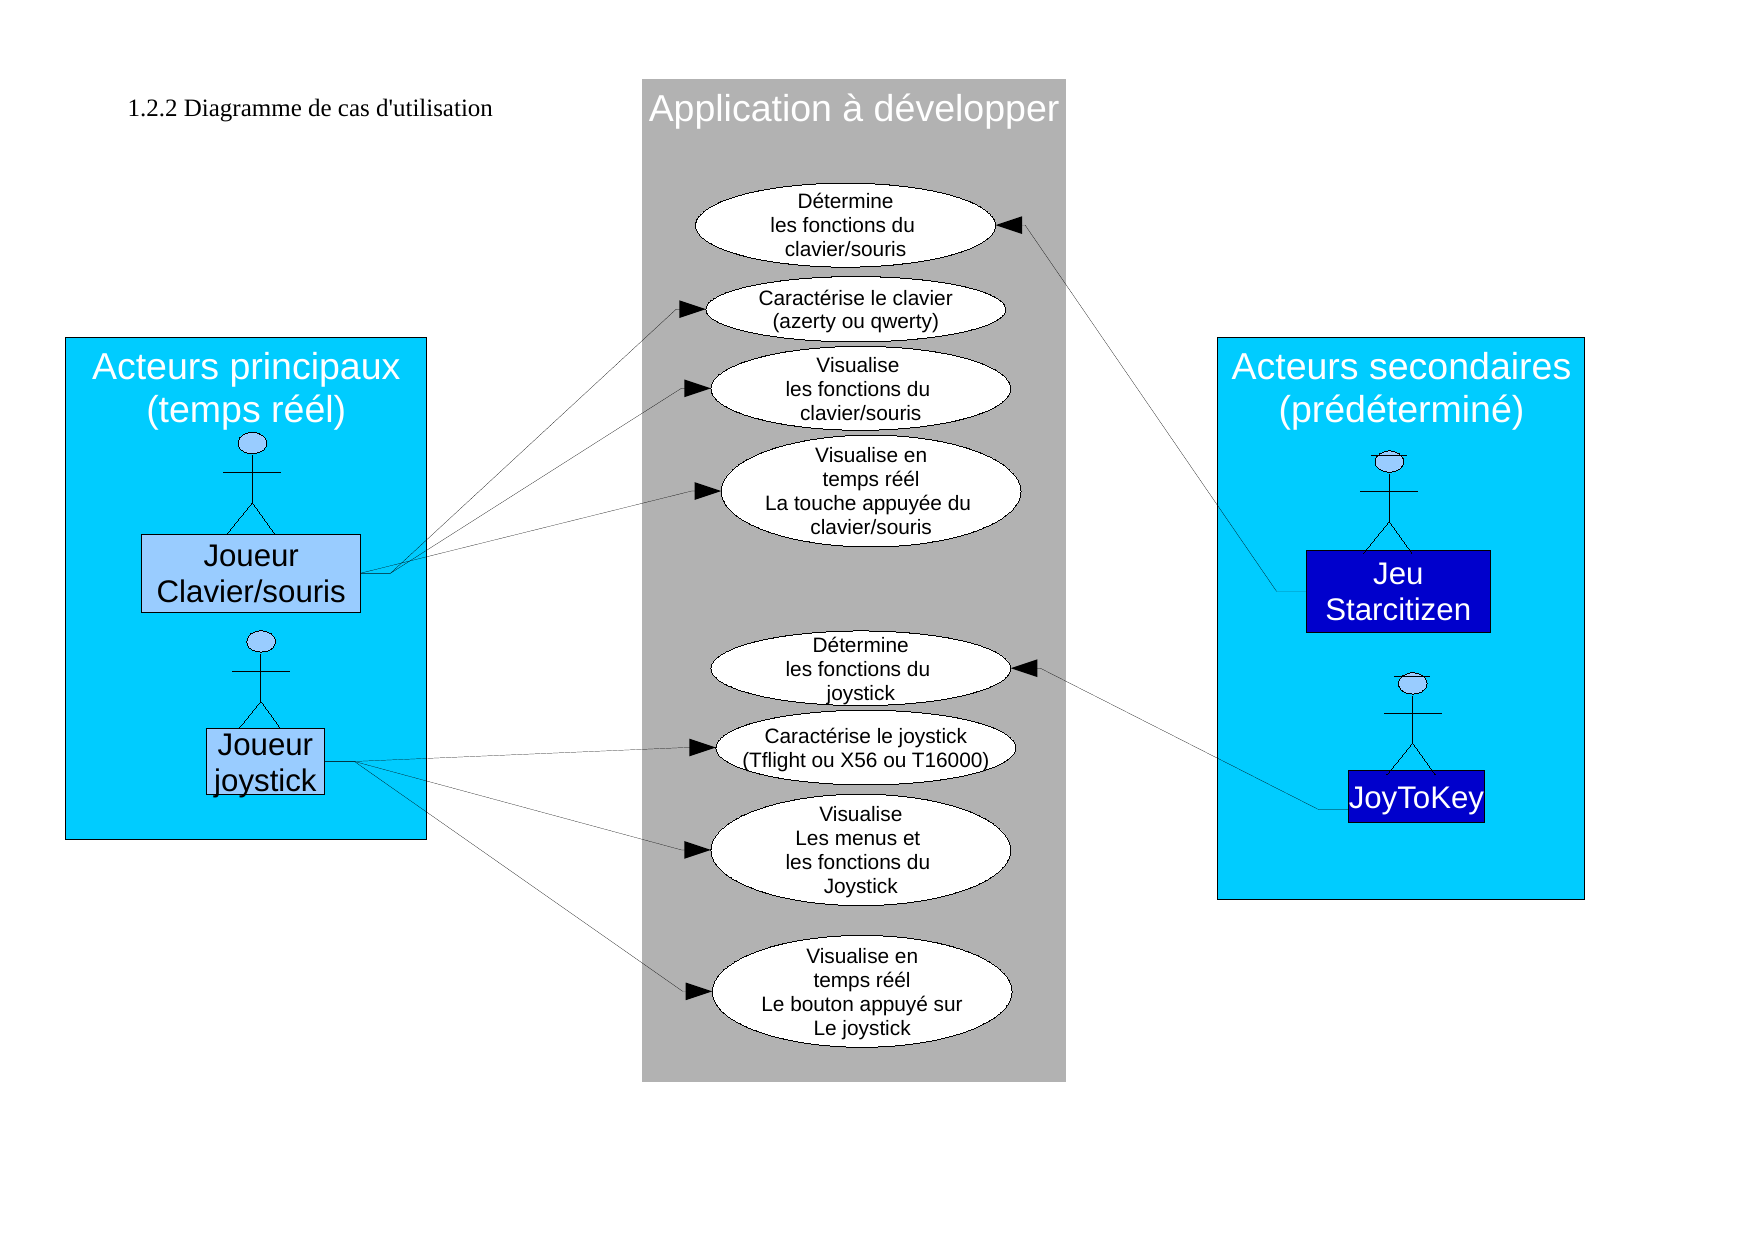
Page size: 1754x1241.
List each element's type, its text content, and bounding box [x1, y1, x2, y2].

subtitle [1067, 93, 1694, 121]
subtitle 1.2.2 Diagramme de cas d'utilisation [127, 93, 641, 121]
